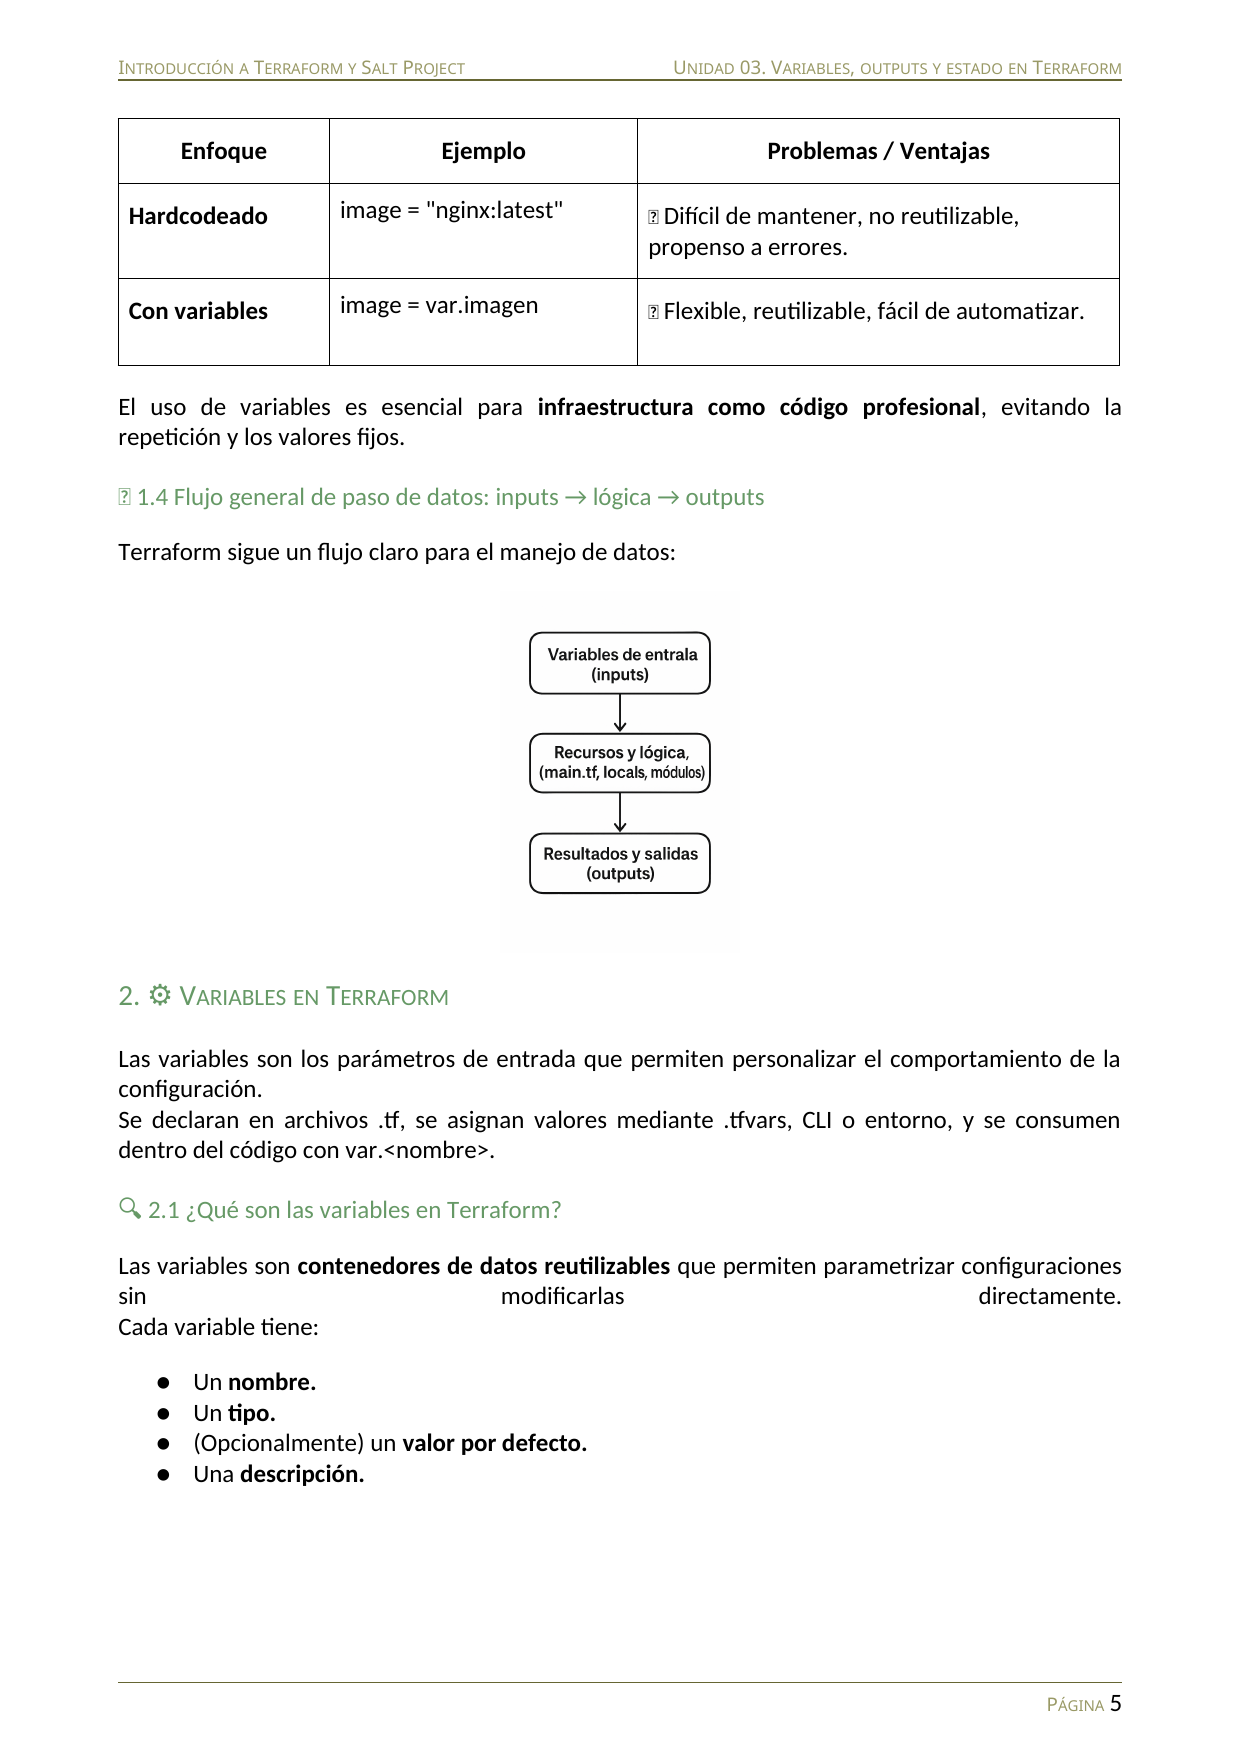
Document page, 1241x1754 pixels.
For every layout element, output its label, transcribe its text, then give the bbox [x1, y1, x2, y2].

picture [500, 591, 741, 953]
subtitle 2. ⚙️ Variables en Terraform [118, 977, 1122, 1013]
text El uso de variables es esencial para infraestructura como código profesional, evitando la repetición y los valores fijos. [118, 391, 1122, 452]
subtitle 🔄 1.4 Flujo general de paso de datos: inputs → lógica → outputs [118, 481, 1122, 511]
table_cell ✅ Flexible, reutilizable, fácil de automatizar. [638, 279, 1119, 364]
list Una descripción. [156, 1458, 1122, 1488]
text Las variables son los parámetros de entrada que permiten personalizar el comportamiento de la configuración. Se declaran en archivos .tf, se asignan valores mediante .tfvars, CLI o entorno, y se consumen dentro del código con var.<nombre>. [118, 1043, 1122, 1165]
table_cell ❌ Difícil de mantener, no reutilizable, propenso a errores. [638, 184, 1119, 278]
subtitle 🔍 2.1 ¿Qué son las variables en Terraform? [118, 1194, 1122, 1225]
list Un tipo. [156, 1397, 1122, 1427]
table_cell Con variables [119, 279, 329, 364]
text Terraform sigue un flujo claro para el manejo de datos: [118, 536, 1122, 567]
list (Opcionalmente) un valor por defecto. [156, 1427, 1122, 1458]
table_cell Hardcodeado [119, 184, 329, 278]
list Un nombre. [156, 1366, 1122, 1397]
table_header Ejemplo [330, 119, 637, 183]
table_header Enfoque [119, 119, 329, 183]
table_cell image = "nginx:latest" [330, 184, 637, 278]
text Las variables son contenedores de datos reutilizables que permiten parametrizar configuraciones sin modificarlas directamente. Cada variable tiene: [118, 1250, 1122, 1341]
table_cell image = var.imagen [330, 279, 637, 364]
table_header Problemas / Ventajas [638, 119, 1119, 183]
